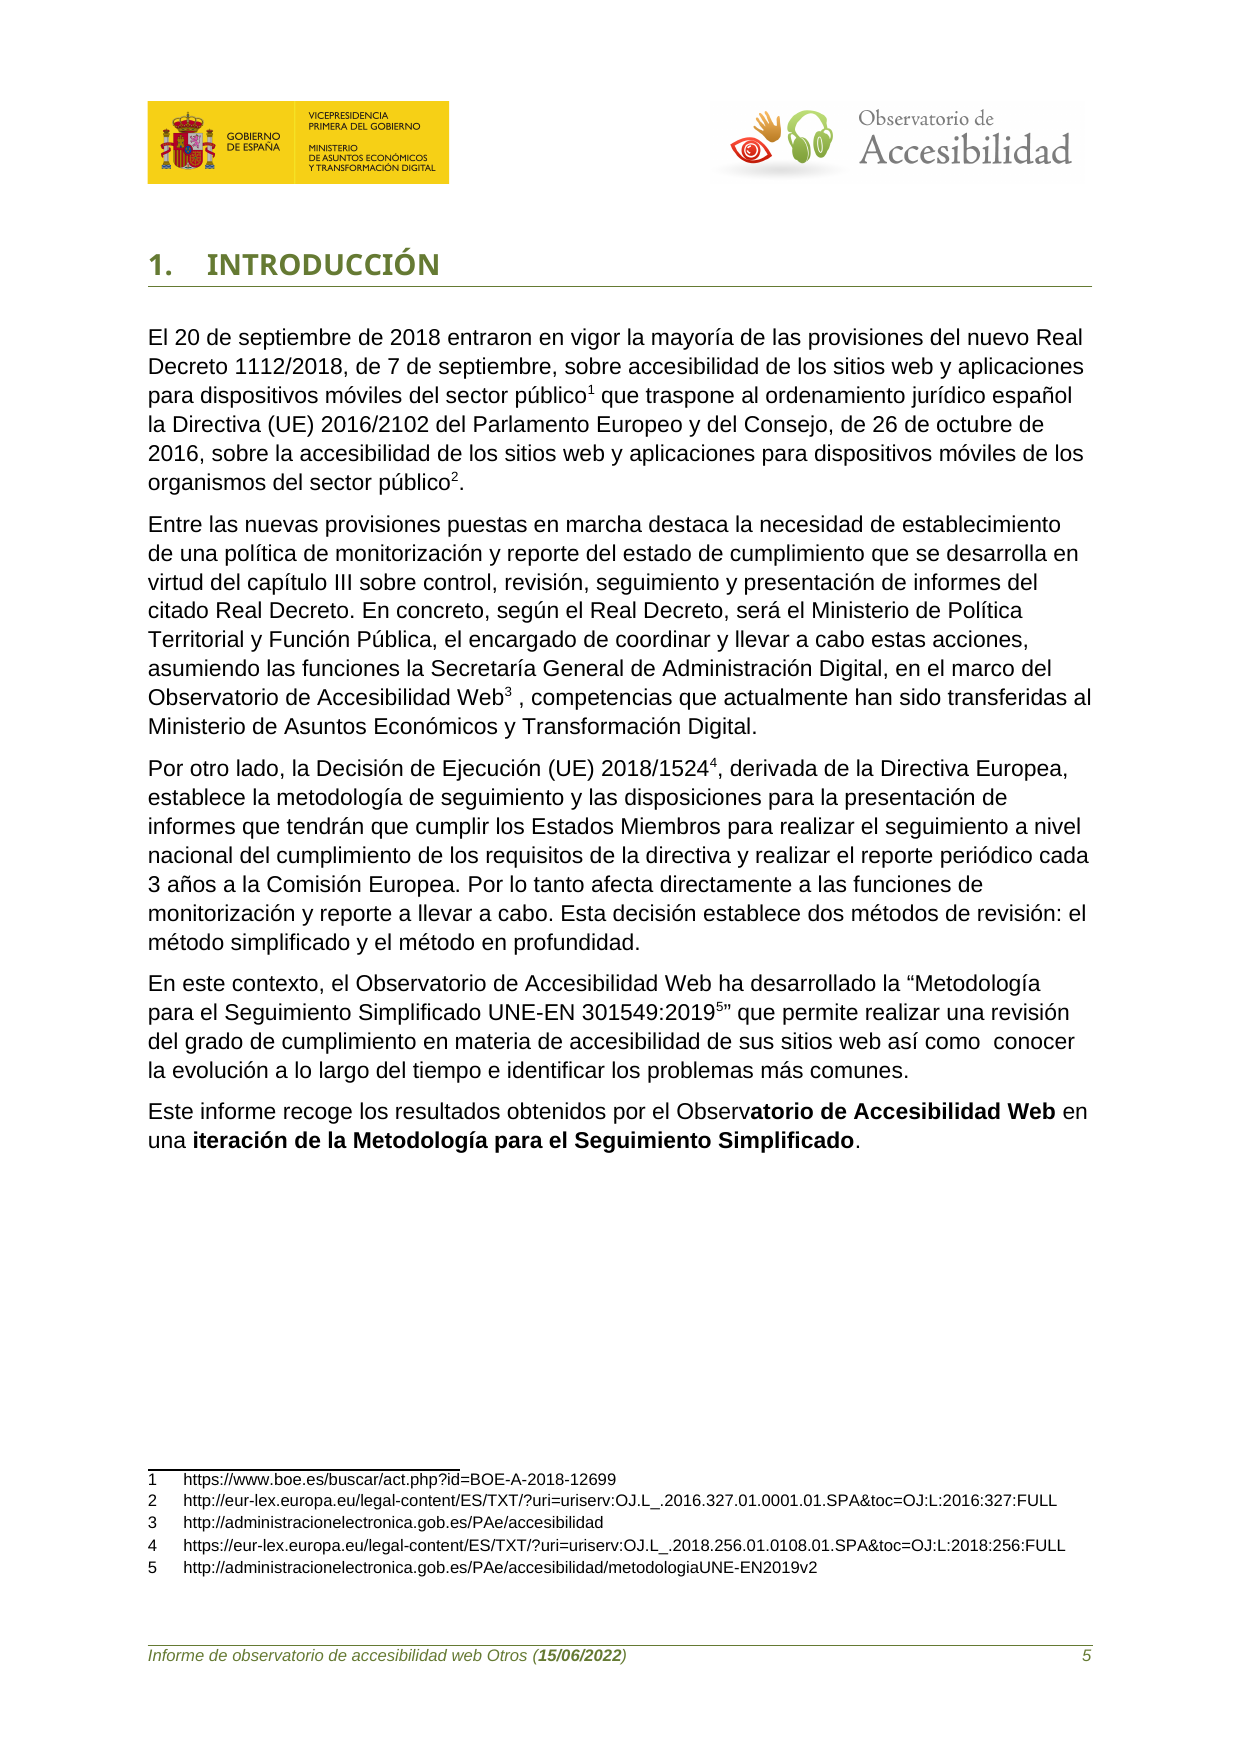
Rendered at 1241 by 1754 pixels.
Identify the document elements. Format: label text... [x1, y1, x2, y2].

text En este contexto, el Observatorio de Accesibilidad Web ha desarrollado la “Metodología para el Seguimiento Simplificado UNE-EN 301549:2019” que permite realizar una revisión del grado de cumplimiento en materia de accesibilidad de sus sitios web así como conocer la evolución a lo largo del tiempo e identificar los problemas más comunes. [148, 970, 1092, 1083]
text http://administracionelectronica.gob.es/PAe/accesibilidad/metodologiaUNE-EN2019v2 [148, 1558, 1092, 1577]
text El 20 de septiembre de 2018 entraron en vigor la mayoría de las provisiones del nuevo Real Decreto 1112/2018, de 7 de septiembre, sobre accesibilidad de los sitios web y aplicaciones para dispositivos móviles del sector público que traspone al ordenamiento jurídico español la Directiva (UE) 2016/2102 del Parlamento Europeo y del Consejo, de 26 de octubre de 2016, sobre la accesibilidad de los sitios web y aplicaciones para dispositivos móviles de los organismos del sector público. [148, 324, 1092, 496]
text https://eur-lex.europa.eu/legal-content/ES/TXT/?uri=uriserv:OJ.L_.2018.256.01.0108.01.SPA&toc=OJ:L:2018:256:FULL [148, 1535, 1092, 1554]
picture [147, 101, 450, 184]
text Por otro lado, la Decisión de Ejecución (UE) 2018/1524, derivada de la Directiva Europea, establece la metodología de seguimiento y las disposiciones para la presentación de informes que tendrán que cumplir los Estados Miembros para realizar el seguimiento a nivel nacional del cumplimiento de los requisitos de la directiva y realizar el reporte periódico cada 3 años a la Comisión Europea. Por lo tanto afecta directamente a las funciones de monitorización y reporte a llevar a cabo. Esta decisión establece dos métodos de revisión: el método simplificado y el método en profundidad. [148, 755, 1092, 955]
subtitle Introducción [148, 245, 1092, 286]
text https://www.boe.es/buscar/act.php?id=BOE-A-2018-12699 [148, 1470, 1092, 1489]
picture [710, 101, 1086, 184]
text Este informe recoge los resultados obtenidos por el Observatorio de Accesibilidad Web en una iteración de la Metodología para el Seguimiento Simplificado. [148, 1098, 1092, 1154]
text Entre las nuevas provisiones puestas en marcha destaca la necesidad de establecimiento de una política de monitorización y reporte del estado de cumplimiento que se desarrolla en virtud del capítulo III sobre control, revisión, seguimiento y presentación de informes del citado Real Decreto. En concreto, según el Real Decreto, será el Ministerio de Política Territorial y Función Pública, el encargado de coordinar y llevar a cabo estas acciones, asumiendo las funciones la Secretaría General de Administración Digital, en el marco del Observatorio de Accesibilidad Web , competencias que actualmente han sido transferidas al Ministerio de Asuntos Económicos y Transformación Digital. [148, 511, 1092, 740]
text http://administracionelectronica.gob.es/PAe/accesibilidad [148, 1513, 1092, 1532]
text http://eur-lex.europa.eu/legal-content/ES/TXT/?uri=uriserv:OJ.L_.2016.327.01.0001.01.SPA&toc=OJ:L:2016:327:FULL [148, 1491, 1092, 1510]
